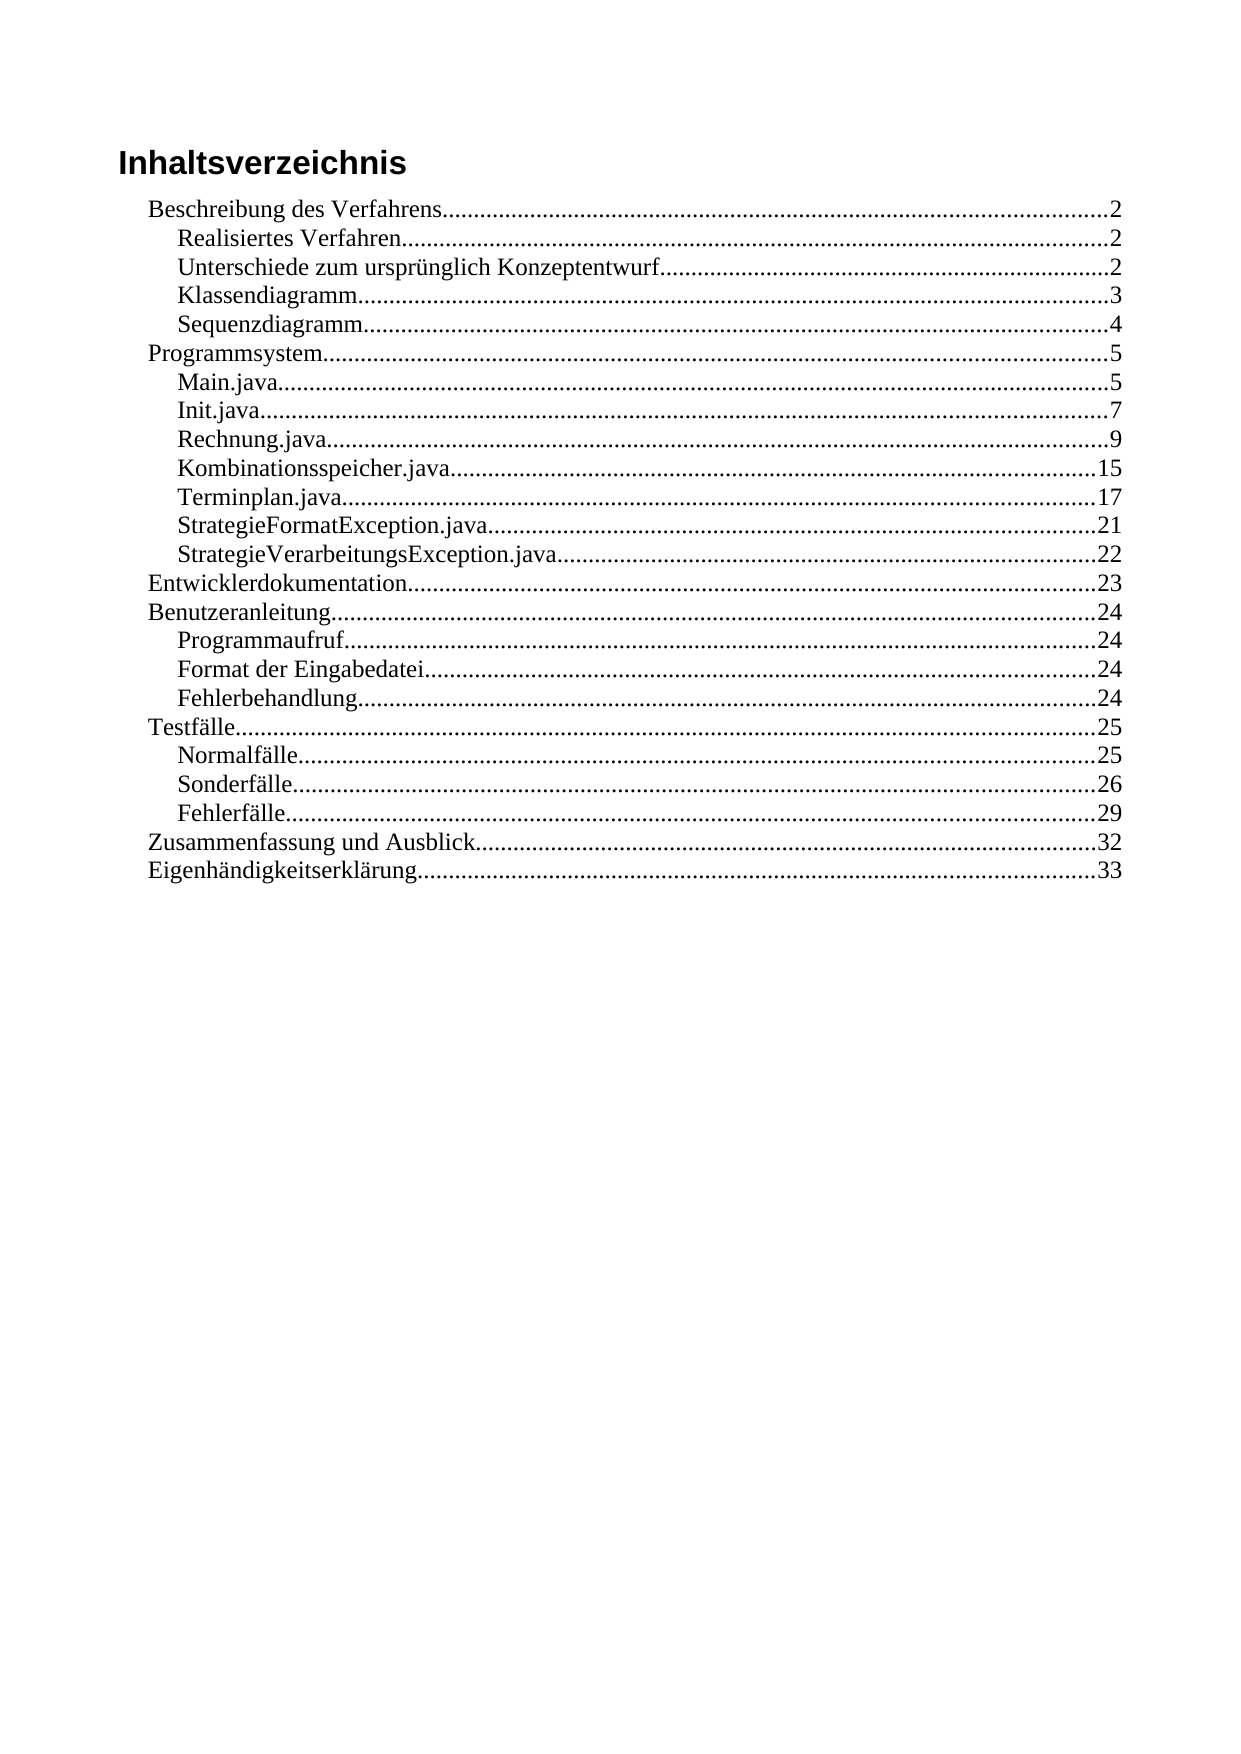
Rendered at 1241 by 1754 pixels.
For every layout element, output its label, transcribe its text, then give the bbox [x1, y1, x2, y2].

text Kombinationsspeicher.java 15 [177, 453, 1122, 482]
text Beschreibung des Verfahrens 2 [148, 194, 1122, 223]
text Unterschiede zum ursprünglich Konzeptentwurf 2 [177, 252, 1122, 280]
text StrategieFormatException.java 21 [177, 510, 1122, 539]
text Init.java 7 [177, 395, 1122, 424]
text Entwicklerdokumentation 23 [148, 568, 1122, 597]
text Main.java 5 [177, 367, 1122, 395]
text Klassendiagramm 3 [177, 280, 1122, 309]
text Fehlerfälle 29 [177, 798, 1122, 827]
text Zusammenfassung und Ausblick 32 [148, 827, 1122, 855]
text Sonderfälle 26 [177, 769, 1122, 798]
text Testfälle 25 [148, 712, 1122, 740]
text Format der Eingabedatei 24 [177, 654, 1122, 683]
text Terminplan.java 17 [177, 482, 1122, 510]
text Normalfälle 25 [177, 740, 1122, 769]
text Benutzeranleitung 24 [148, 597, 1122, 625]
text StrategieVerarbeitungsException.java 22 [177, 539, 1122, 568]
text Fehlerbehandlung 24 [177, 683, 1122, 712]
text Rechnung.java 9 [177, 424, 1122, 453]
text Eigenhändigkeitserklärung 33 [148, 855, 1122, 884]
subtitle Inhaltsverzeichnis [118, 143, 1122, 182]
text Programmsystem 5 [148, 338, 1122, 367]
text Realisiertes Verfahren 2 [177, 223, 1122, 252]
text Programmaufruf 24 [177, 625, 1122, 654]
text Sequenzdiagramm 4 [177, 309, 1122, 338]
